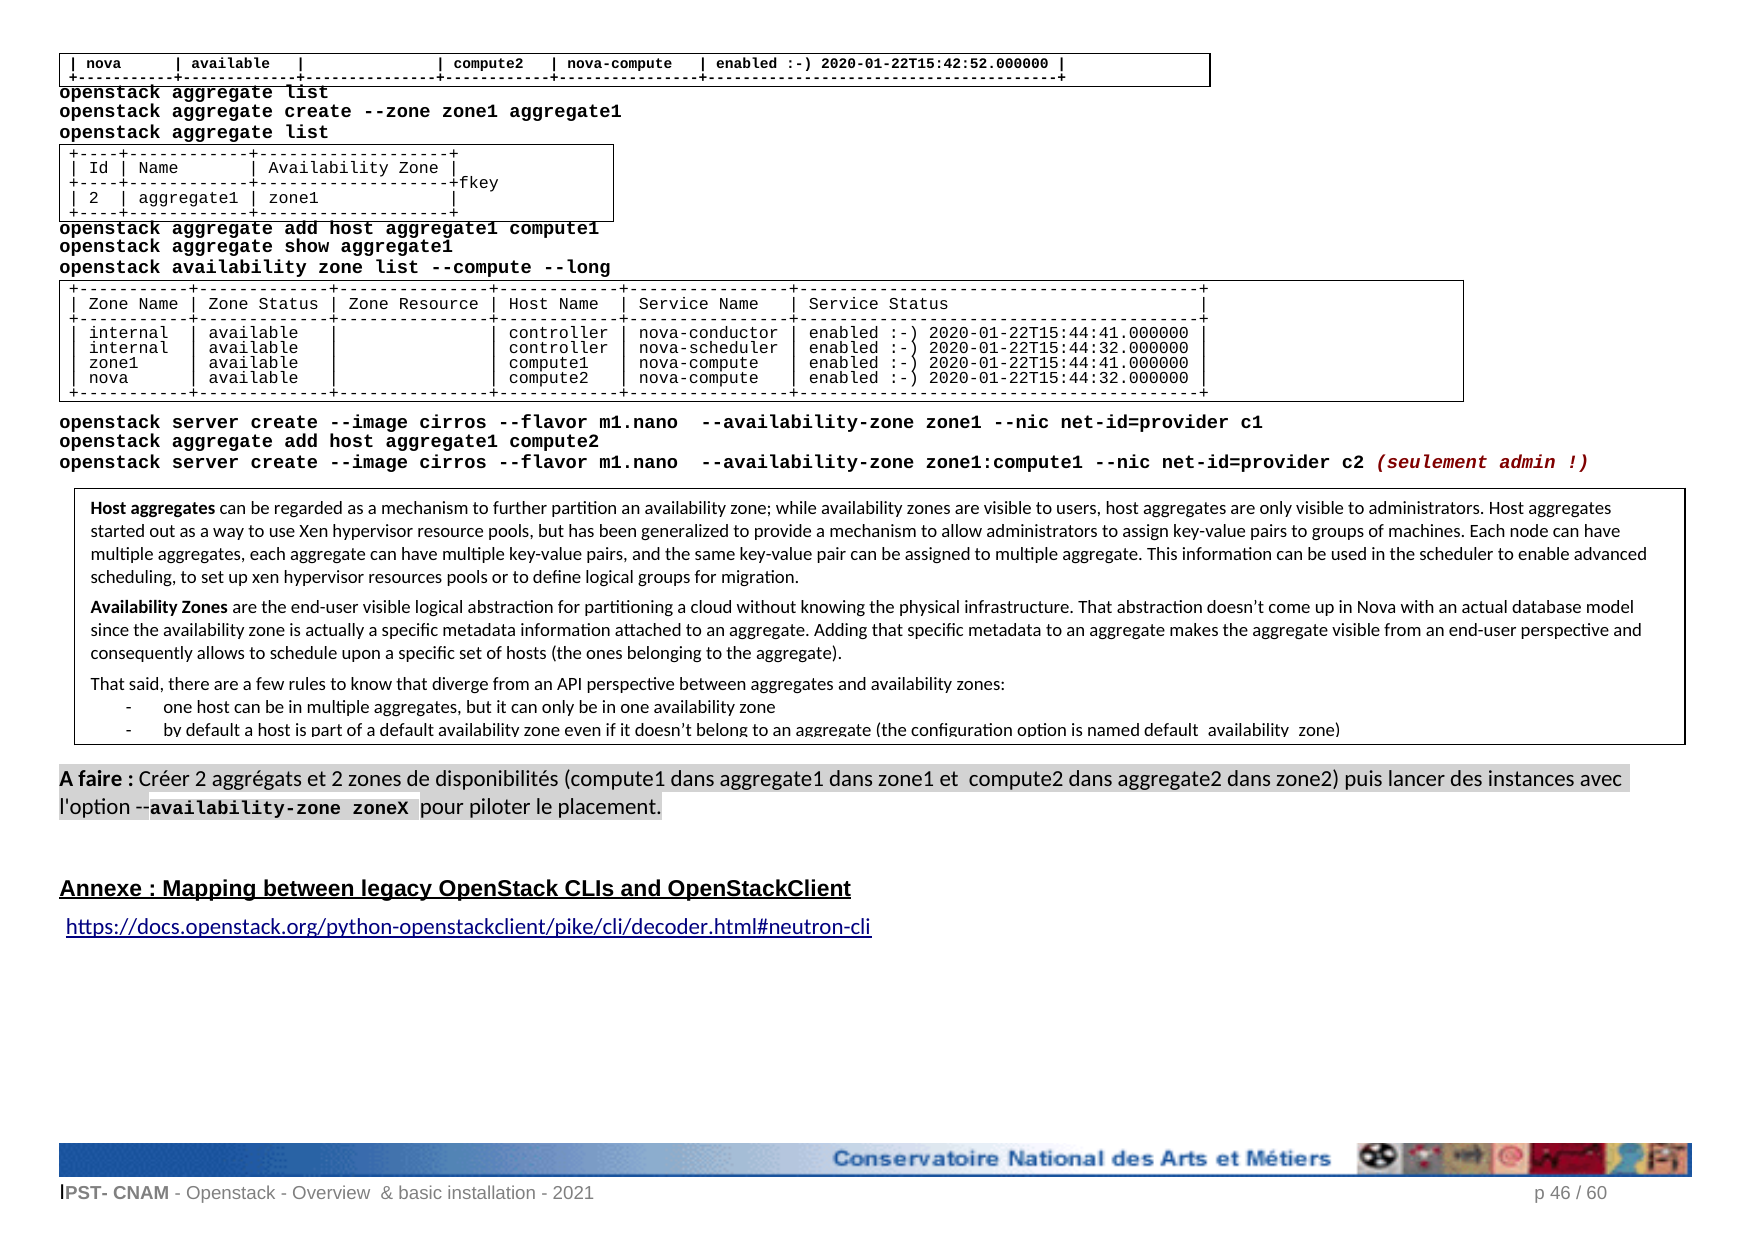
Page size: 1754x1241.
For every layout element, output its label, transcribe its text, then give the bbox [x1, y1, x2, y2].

text | nova | available | | compute2 | nova-compute | enabled :-) 2020-01-22T15:44:32.000000 | [913, 368, 1202, 383]
text That said, there are a few rules to know that diverge from an API perspective between aggregates and availability zones: [90, 672, 1669, 695]
text openstack availability zone list --compute --long [59, 258, 1695, 279]
text | nova | available | | compute2 | nova-compute | enabled :-) 2020-01-22T15:44:32.000000 | [334, 368, 492, 383]
text openstack aggregate add host aggregate1 compute1 [59, 222, 1695, 237]
text +-----------+-------------+---------------+------------+----------------+----------------------------------------+ [60, 309, 1463, 324]
text openstack server create --image cirros --flavor m1.nano --availability-zone zone1 --nic net-id=provider c1 [59, 417, 1695, 432]
text openstack aggregate add host aggregate1 compute2 [59, 432, 1695, 453]
text | zone1 | available | | compute1 | nova-compute | enabled :-) 2020-01-22T15:44:41.000000 | [624, 353, 792, 368]
text openstack aggregate list [59, 87, 1695, 102]
text | Zone Name | Zone Status | Zone Resource | Host Name | Service Name | Service Status | [60, 294, 1463, 309]
text openstack aggregate create --zone zone1 aggregate1 [59, 102, 1695, 123]
text | zone1 | available | | compute1 | nova-compute | enabled :-) 2020-01-22T15:44:41.000000 | [494, 353, 622, 368]
text | nova | available | | compute2 | nova-compute | enabled :-) 2020-01-22T15:44:32.000000 | [1204, 368, 1463, 383]
text | nova | available | | compute2 | nova-compute | enabled :-) 2020-01-22T15:42:52.000000 | [60, 54, 1209, 68]
text | nova | available | | compute2 | nova-compute | enabled :-) 2020-01-22T15:44:32.000000 | [624, 368, 792, 383]
list one host can be in multiple aggregates, but it can only be in one availability zone [126, 695, 1669, 718]
text +----+------------+-------------------+ [60, 145, 613, 159]
text openstack server create --image cirros --flavor m1.nano --availability-zone zone1:compute1 --nic net-id=provider c2 (seulement admin !) [59, 453, 1695, 474]
text Annexe : Mapping between legacy OpenStack CLIs and OpenStackClient [59, 874, 1695, 901]
text A faire : Créer 2 aggrégats et 2 zones de disponibilités (compute1 dans aggregate1 dans zone1 et compute2 dans aggregate2 dans zone2) puis lancer des instances avec l'option --availability-zone zoneX pour piloter le placement. [59, 764, 1695, 820]
list by default a host is part of a default availability zone even if it doesn’t belong to an aggregate (the configuration option is named default_availability_zone) [126, 718, 1669, 737]
text | internal | available | | controller | nova-scheduler | enabled :-) 2020-01-22T15:44:32.000000 | [334, 339, 492, 353]
text Host aggregates can be regarded as a mechanism to further partition an availability zone; while availability zones are visible to users, host aggregates are only visible to administrators. Host aggregates started out as a way to use Xen hypervisor resource pools, but has been generalized to provide a mechanism to allow administrators to assign key-value pairs to groups of machines. Each node can have multiple aggregates, each aggregate can have multiple key-value pairs, and the same key-value pair can be assigned to multiple aggregate. This information can be used in the scheduler to enable advanced scheduling, to set up xen hypervisor resources pools or to define logical groups for migration. [90, 496, 1669, 588]
text | 2 | aggregate1 | zone1 | [60, 188, 613, 203]
text Availability Zones are the end-user visible logical abstraction for partitioning a cloud without knowing the physical infrastructure. That abstraction doesn’t come up in Nova with an actual database model since the availability zone is actually a specific metadata information attached to an aggregate. Adding that specific metadata to an aggregate makes the aggregate visible from an end-user perspective and consequently allows to schedule upon a specific set of hosts (the ones belonging to the aggregate). [90, 596, 1669, 664]
text https://docs.openstack.org/python-openstackclient/pike/cli/decoder.html#neutron-cli [59, 906, 1695, 942]
text +-----------+-------------+---------------+------------+----------------+----------------------------------------+ [60, 383, 1463, 401]
text | zone1 | available | | compute1 | nova-compute | enabled :-) 2020-01-22T15:44:41.000000 | [1204, 353, 1463, 368]
text | zone1 | available | | compute1 | nova-compute | enabled :-) 2020-01-22T15:44:41.000000 | [194, 353, 332, 368]
text | internal | available | | controller | nova-scheduler | enabled :-) 2020-01-22T15:44:32.000000 | [1204, 339, 1463, 353]
text +----+------------+-------------------+fkey [60, 174, 613, 188]
text | internal | available | | controller | nova-scheduler | enabled :-) 2020-01-22T15:44:32.000000 | [624, 339, 792, 353]
text +----+------------+-------------------+ [60, 203, 613, 221]
text | zone1 | available | | compute1 | nova-compute | enabled :-) 2020-01-22T15:44:41.000000 | [794, 353, 914, 368]
text | internal | available | | controller | nova-conductor | enabled :-) 2020-01-22T15:44:41.000000 | [60, 324, 1463, 339]
text | nova | available | | compute2 | nova-compute | enabled :-) 2020-01-22T15:44:32.000000 | [194, 368, 332, 383]
text | nova | available | | compute2 | nova-compute | enabled :-) 2020-01-22T15:44:32.000000 | [794, 368, 914, 383]
text +-----------+-------------+---------------+------------+----------------+----------------------------------------+ [60, 68, 1209, 86]
text | nova | available | | compute2 | nova-compute | enabled :-) 2020-01-22T15:44:32.000000 | [494, 368, 622, 383]
text openstack aggregate list [59, 123, 1695, 144]
text +-----------+-------------+---------------+------------+----------------+----------------------------------------+ [60, 281, 1463, 294]
text | zone1 | available | | compute1 | nova-compute | enabled :-) 2020-01-22T15:44:41.000000 | [334, 353, 492, 368]
text openstack aggregate show aggregate1 [59, 237, 1695, 258]
text | internal | available | | controller | nova-scheduler | enabled :-) 2020-01-22T15:44:32.000000 | [913, 339, 1202, 353]
text | Id | Name | Availability Zone | [60, 159, 613, 174]
text | zone1 | available | | compute1 | nova-compute | enabled :-) 2020-01-22T15:44:41.000000 | [913, 353, 1202, 368]
